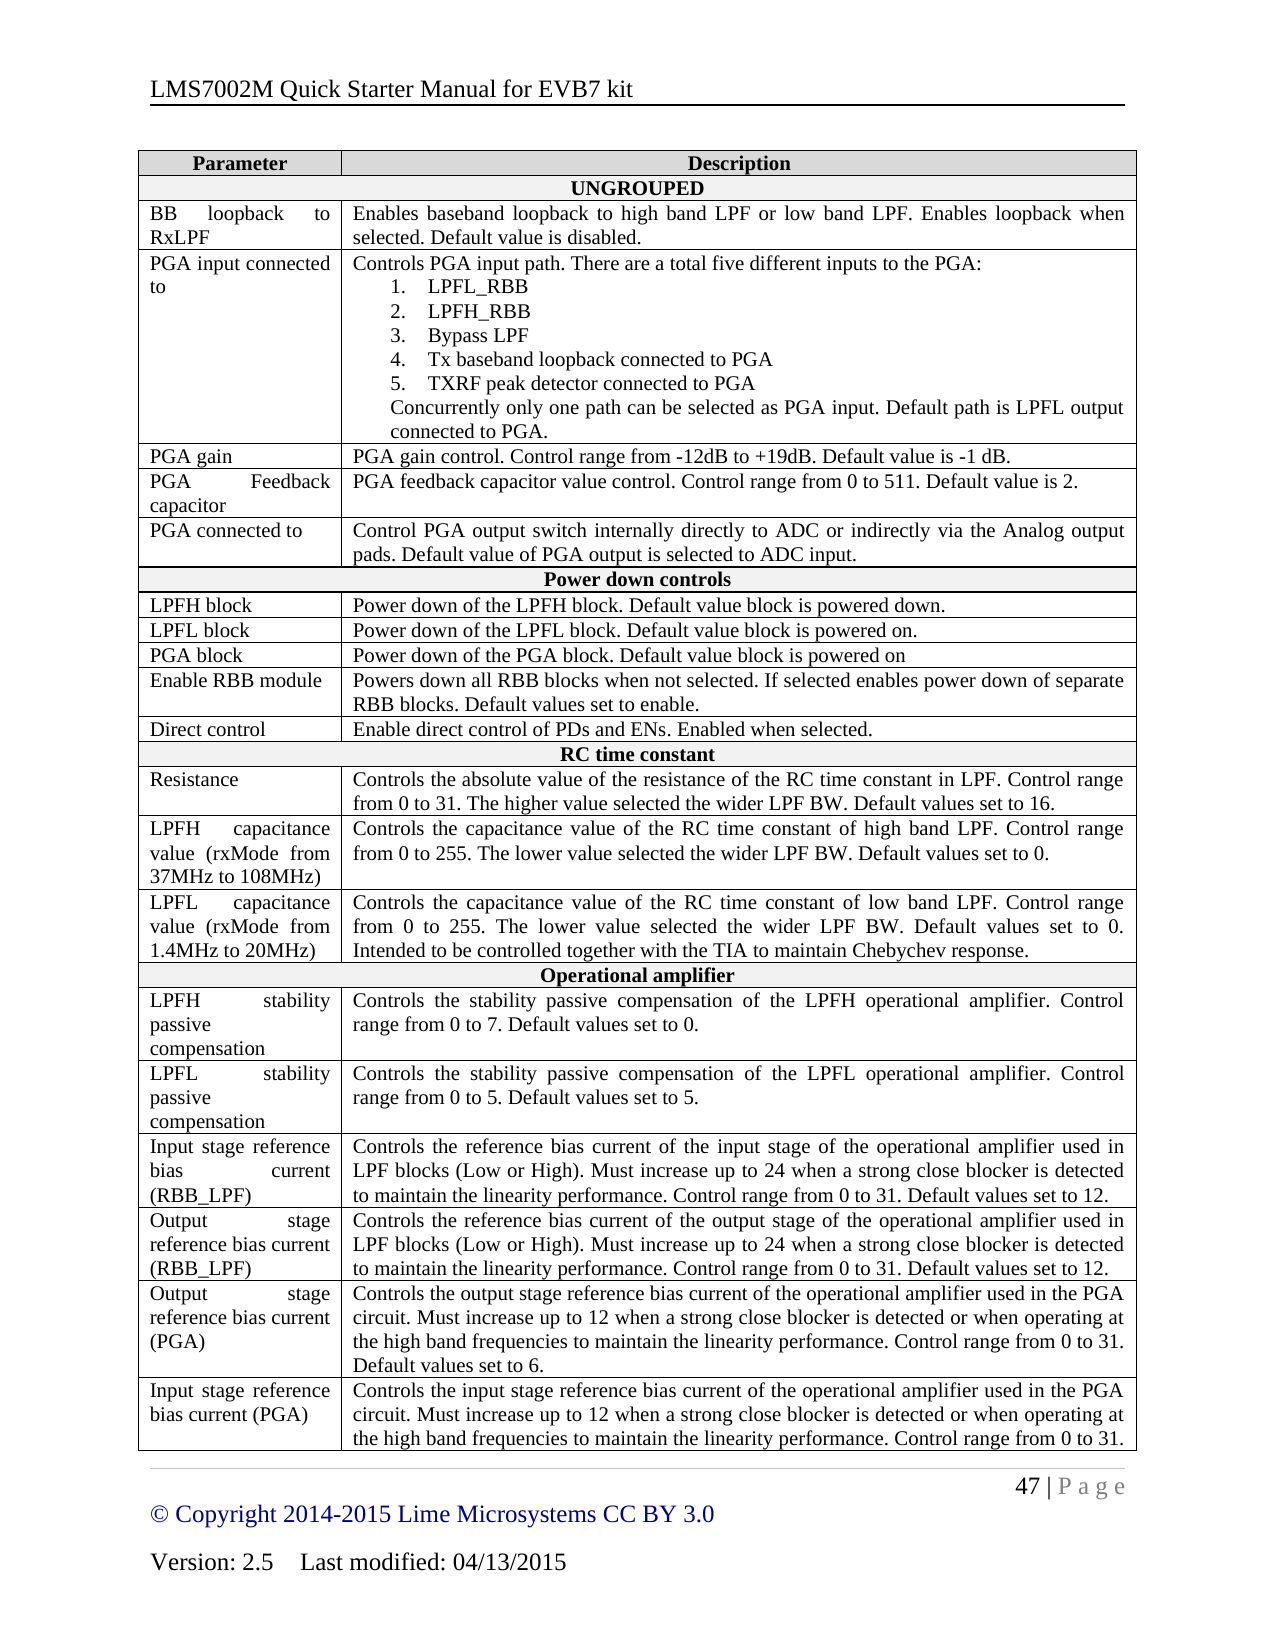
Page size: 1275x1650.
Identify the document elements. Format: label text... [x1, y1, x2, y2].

table_cell Controls the reference bias current of the input stage of the operational amplifier used in LPF blocks (Low or High). Must increase up to 24 when a strong close blocker is detected to maintain the linearity performance. Control range from 0 to 31. Default values set to 12. [342, 1134, 1136, 1207]
table_cell PGA Feedback capacitor [139, 469, 341, 517]
table_cell PGA connected to [139, 518, 341, 566]
table_cell Enable RBB module [139, 668, 341, 716]
table_cell Direct control [139, 717, 341, 741]
table_cell Controls the capacitance value of the RC time constant of low band LPF. Control range from 0 to 255. The lower value selected the wider LPF BW. Default values set to 0. Intended to be controlled together with the TIA to maintain Chebychev response. [342, 890, 1136, 962]
table_cell Controls the stability passive compensation of the LPFH operational amplifier. Control range from 0 to 7. Default values set to 0. [342, 988, 1136, 1060]
table_cell LPFL block [139, 618, 341, 642]
table_cell PGA input connected to [139, 250, 341, 443]
table_cell Powers down all RBB blocks when not selected. If selected enables power down of separate RBB blocks. Default values set to enable. [342, 668, 1136, 716]
table_cell Output stage reference bias current (PGA) [139, 1281, 341, 1377]
table_cell Input stage reference bias current (RBB_LPF) [139, 1134, 341, 1207]
table_cell LPFH stability passive compensation [139, 988, 341, 1060]
table_cell Controls the reference bias current of the output stage of the operational amplifier used in LPF blocks (Low or High). Must increase up to 24 when a strong close blocker is detected to maintain the linearity performance. Control range from 0 to 31. Default values set to 12. [342, 1208, 1136, 1280]
table_cell PGA block [139, 643, 341, 667]
table_cell UNGROUPED [139, 176, 1136, 200]
table_cell PGA gain control. Control range from -12dB to +19dB. Default value is -1 dB. [342, 444, 1136, 468]
table_cell RC time constant [139, 742, 1136, 766]
table_cell Operational amplifier [139, 963, 1136, 987]
table_cell Controls the capacitance value of the RC time constant of high band LPF. Control range from 0 to 255. The lower value selected the wider LPF BW. Default values set to 0. [342, 816, 1136, 888]
table_cell Power down of the PGA block. Default value block is powered on [342, 643, 1136, 667]
table_cell PGA gain [139, 444, 341, 468]
table_cell Controls PGA input path. There are a total five different inputs to the PGA: LPFL_RBB LPFH_RBB Bypass LPF Tx baseband loopback connected to PGA TXRF peak detector connected to PGA Concurrently only one path can be selected as PGA input. Default path is LPFL output connected to PGA. [342, 250, 1136, 443]
table_cell Controls the absolute value of the resistance of the RC time constant in LPF. Control range from 0 to 31. The higher value selected the wider LPF BW. Default values set to 16. [342, 767, 1136, 815]
table_cell Input stage reference bias current (PGA) [139, 1378, 341, 1450]
table_header Description [342, 151, 1136, 175]
table_cell LPFH block [139, 593, 341, 617]
table_cell Enable direct control of PDs and ENs. Enabled when selected. [342, 717, 1136, 741]
table_cell BB loopback to RxLPF [139, 201, 341, 249]
table_cell Enables baseband loopback to high band LPF or low band LPF. Enables loopback when selected. Default value is disabled. [342, 201, 1136, 249]
table_cell Resistance [139, 767, 341, 815]
table_cell PGA feedback capacitor value control. Control range from 0 to 511. Default value is 2. [342, 469, 1136, 517]
table_cell Control PGA output switch internally directly to ADC or indirectly via the Analog output pads. Default value of PGA output is selected to ADC input. [342, 518, 1136, 566]
table_header Parameter [139, 151, 341, 175]
table_cell Controls the output stage reference bias current of the operational amplifier used in the PGA circuit. Must increase up to 12 when a strong close blocker is detected or when operating at the high band frequencies to maintain the linearity performance. Control range from 0 to 31. Default values set to 6. [342, 1281, 1136, 1377]
table_cell LPFH capacitance value (rxMode from 37MHz to 108MHz) [139, 816, 341, 888]
table_cell Output stage reference bias current (RBB_LPF) [139, 1208, 341, 1280]
table_cell LPFL stability passive compensation [139, 1061, 341, 1133]
table_cell Power down controls [139, 568, 1136, 591]
table_cell LPFL capacitance value (rxMode from 1.4MHz to 20MHz) [139, 890, 341, 962]
table_cell Controls the input stage reference bias current of the operational amplifier used in the PGA circuit. Must increase up to 12 when a strong close blocker is detected or when operating at the high band frequencies to maintain the linearity performance. Control range from 0 to 31. [342, 1378, 1136, 1450]
table_cell Power down of the LPFH block. Default value block is powered down. [342, 593, 1136, 617]
table_cell Power down of the LPFL block. Default value block is powered on. [342, 618, 1136, 642]
table_cell Controls the stability passive compensation of the LPFL operational amplifier. Control range from 0 to 5. Default values set to 5. [342, 1061, 1136, 1133]
